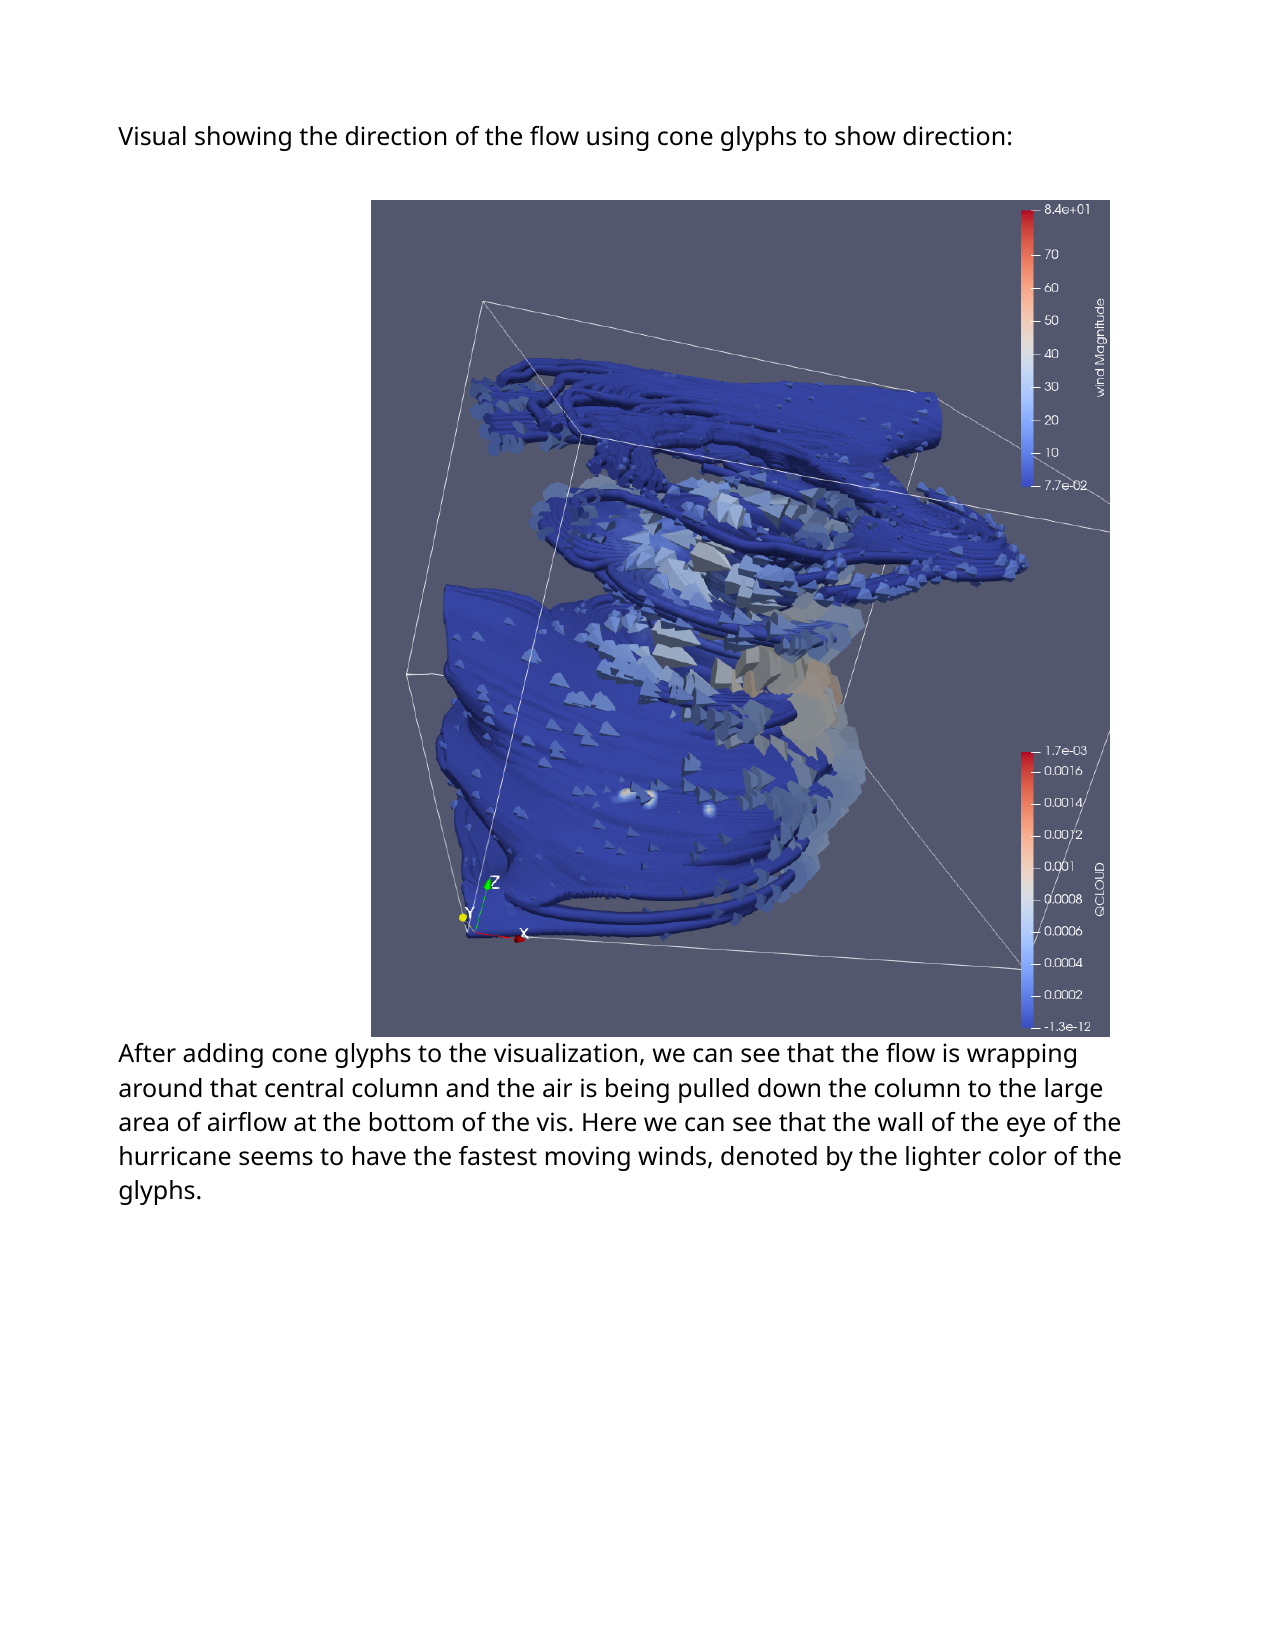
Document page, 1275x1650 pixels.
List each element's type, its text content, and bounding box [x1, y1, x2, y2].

text After adding cone glyphs to the visualization, we can see that the flow is wrapping around that central column and the air is being pulled down the column to the large area of airflow at the bottom of the vis. Here we can see that the wall of the eye of the hurricane seems to have the fastest moving winds, denoted by the lighter color of the glyphs. [118, 186, 1157, 1206]
text Visual showing the direction of the flow using cone glyphs to show direction: [118, 118, 1157, 152]
picture [371, 200, 1110, 1037]
